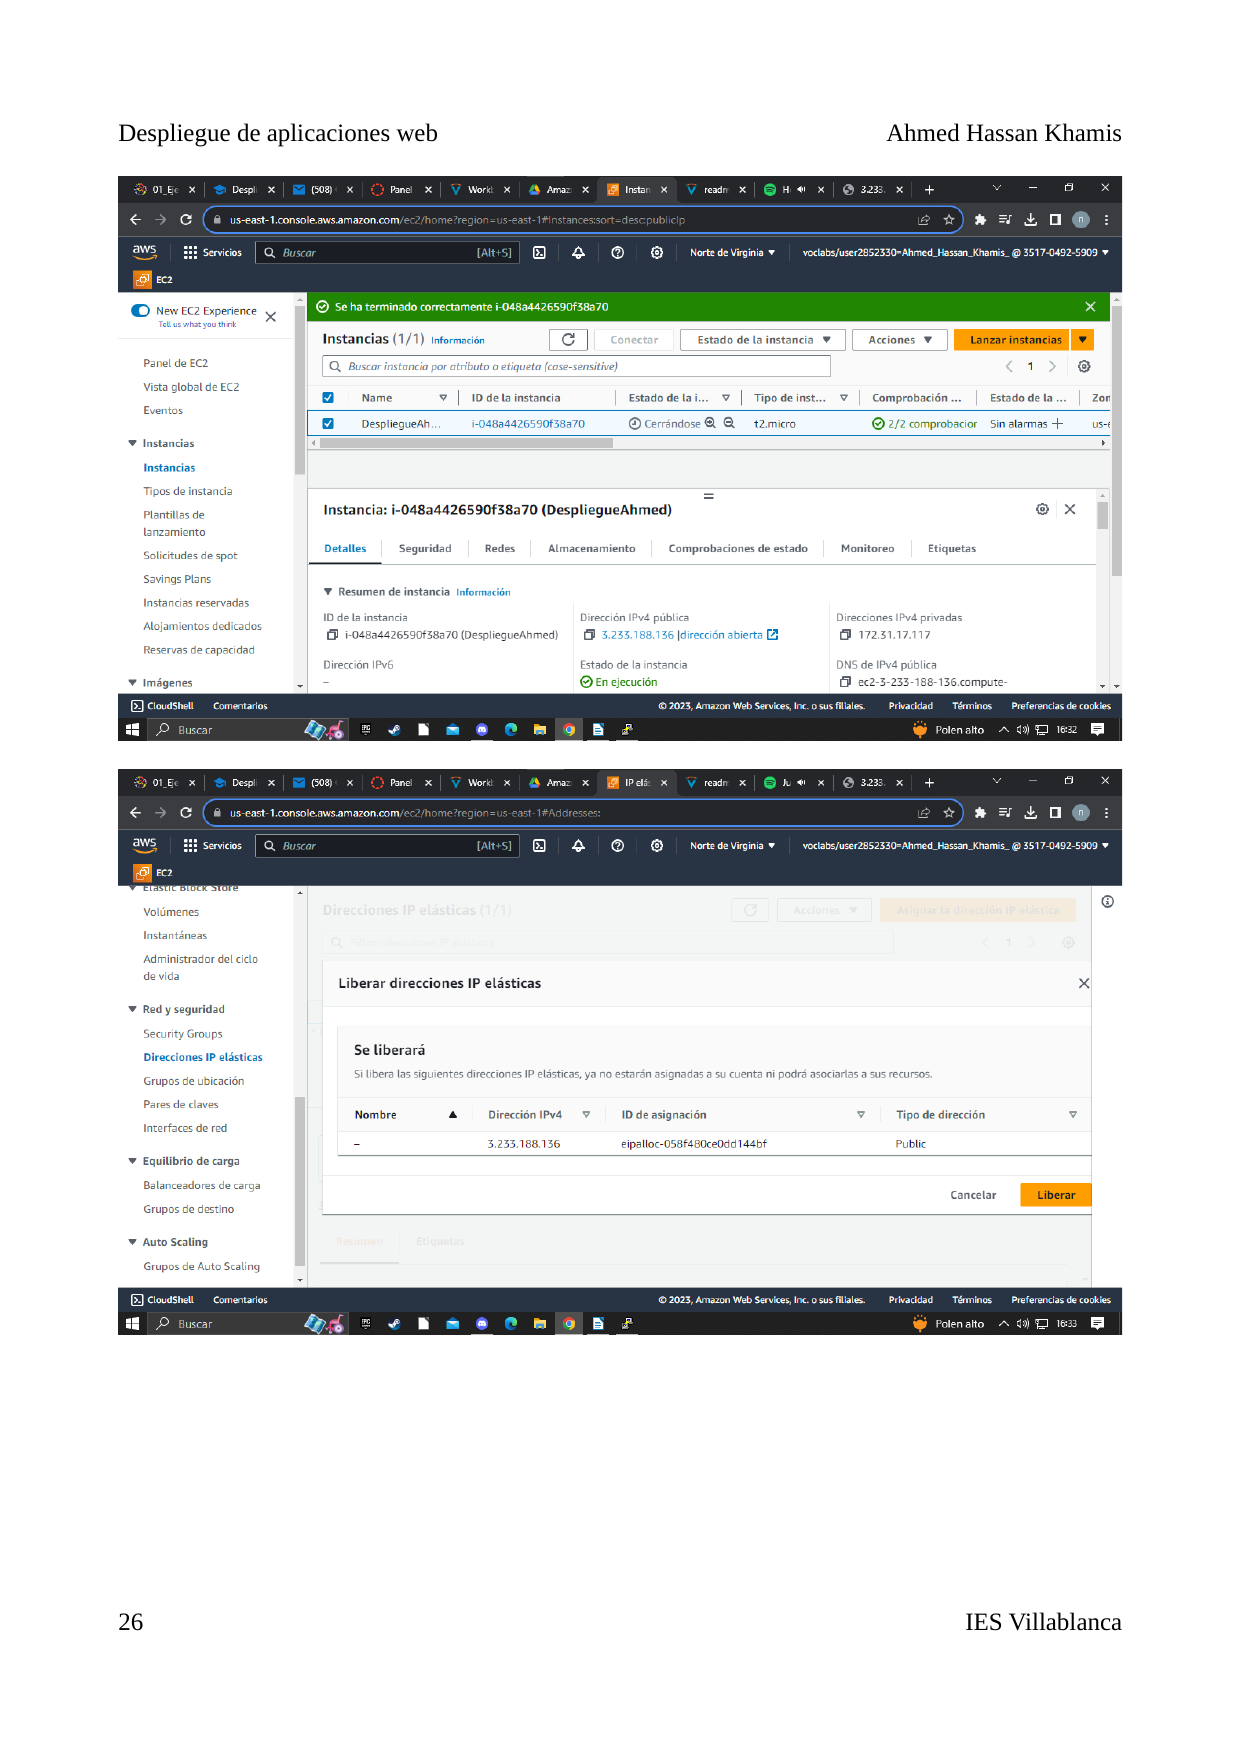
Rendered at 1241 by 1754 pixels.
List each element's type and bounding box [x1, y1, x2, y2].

picture [118, 176, 1123, 741]
picture [118, 769, 1123, 1335]
